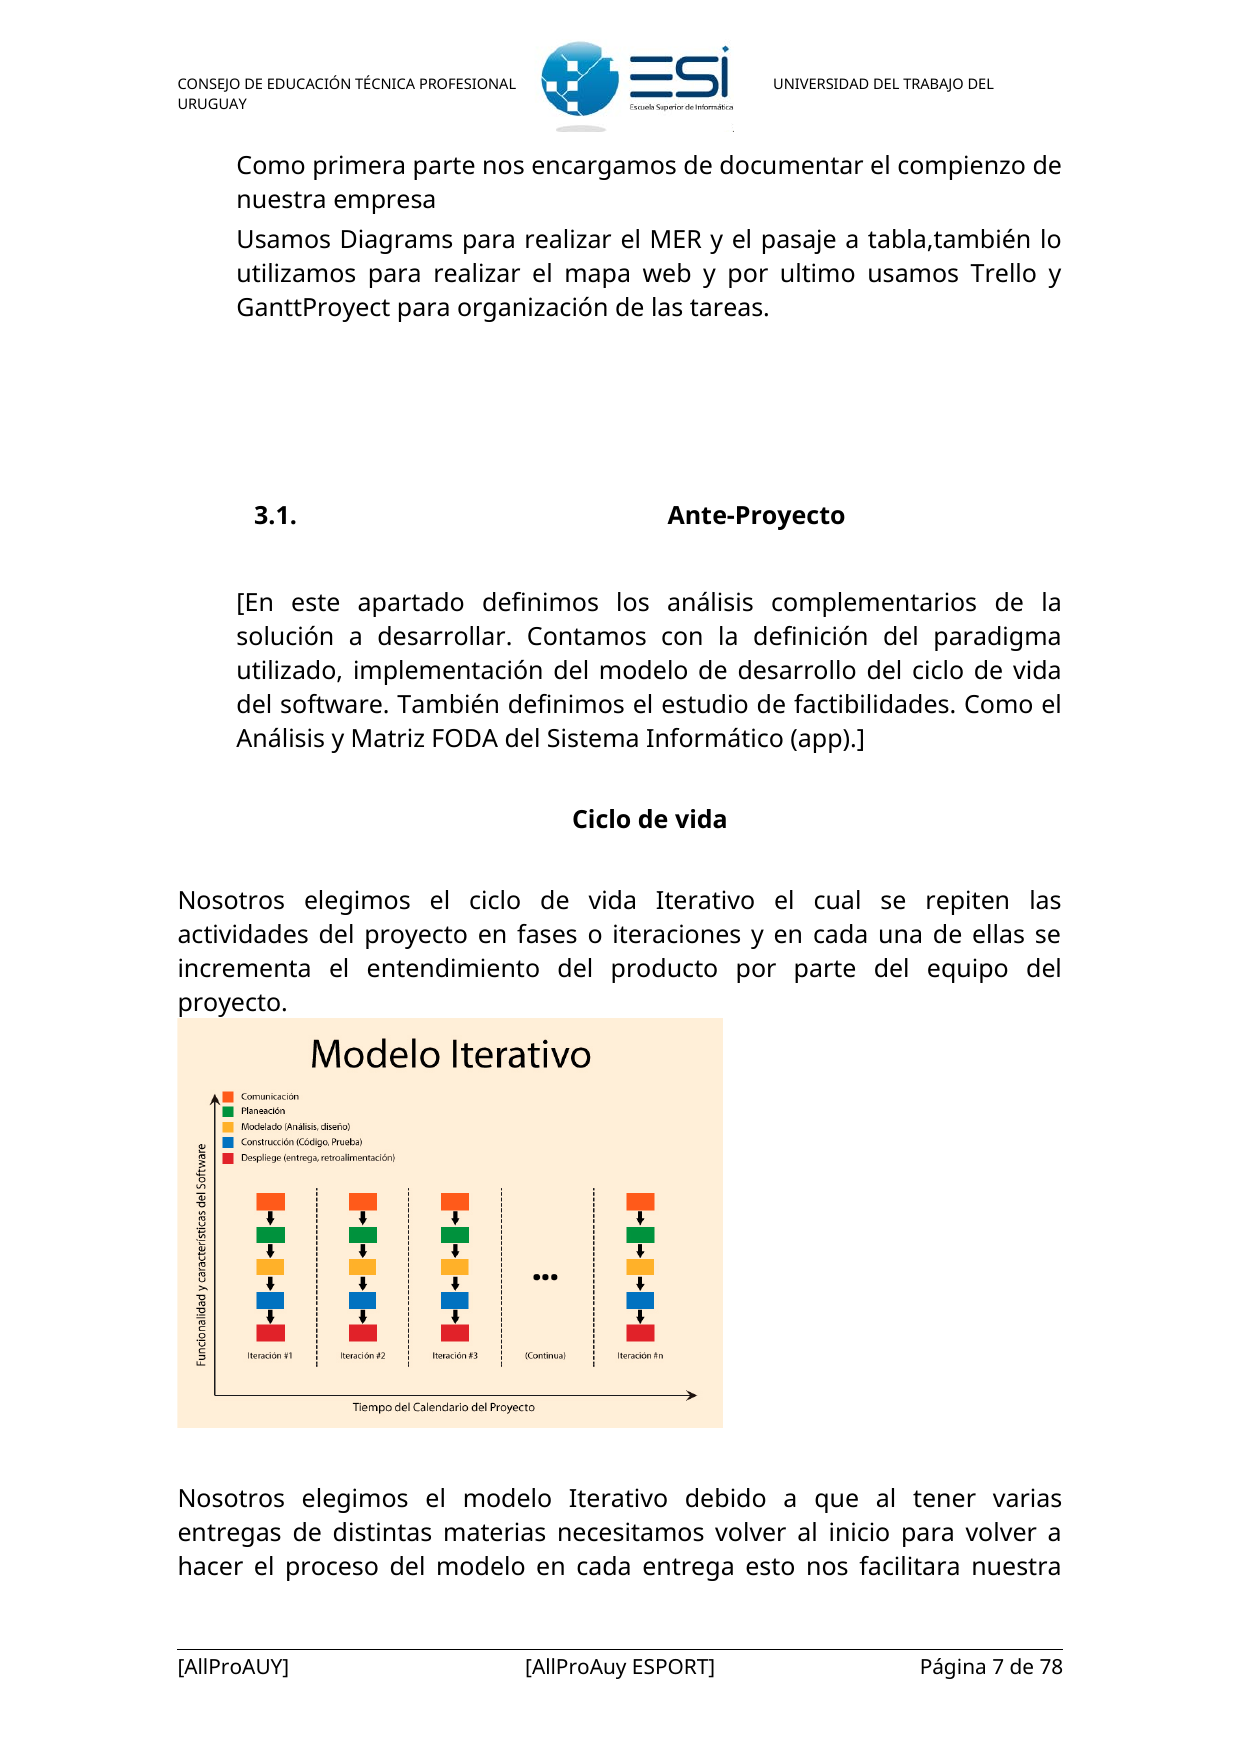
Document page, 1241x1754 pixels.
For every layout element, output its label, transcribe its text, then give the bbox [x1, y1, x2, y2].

text Ciclo de vida [236, 802, 1063, 836]
text Como primera parte nos encargamos de documentar el compienzo de nuestra empresa [236, 148, 1063, 216]
picture [534, 39, 734, 132]
subtitle Ante-Proyecto [254, 498, 1063, 532]
text Nosotros elegimos el ciclo de vida Iterativo el cual se repiten las actividades del proyecto en fases o iteraciones y en cada una de ellas se incrementa el entendimiento del producto por parte del equipo del proyecto. [177, 882, 1063, 1018]
text [En este apartado definimos los análisis complementarios de la solución a desarrollar. Contamos con la definición del paradigma utilizado, implementación del modelo de desarrollo del ciclo de vida del software. También definimos el estudio de factibilidades. Como el Análisis y Matriz FODA del Sistema Informático (app).] [236, 585, 1063, 755]
text Nosotros elegimos el modelo Iterativo debido a que al tener varias entregas de distintas materias necesitamos volver al inicio para volver a hacer el proceso del modelo en cada entrega esto nos facilitara nuestra [177, 1480, 1063, 1583]
text Usamos Diagrams para realizar el MER y el pasaje a tabla,también lo utilizamos para realizar el mapa web y por ultimo usamos Trello y GanttProyect para organización de las tareas. [236, 222, 1063, 324]
picture [177, 1018, 723, 1428]
